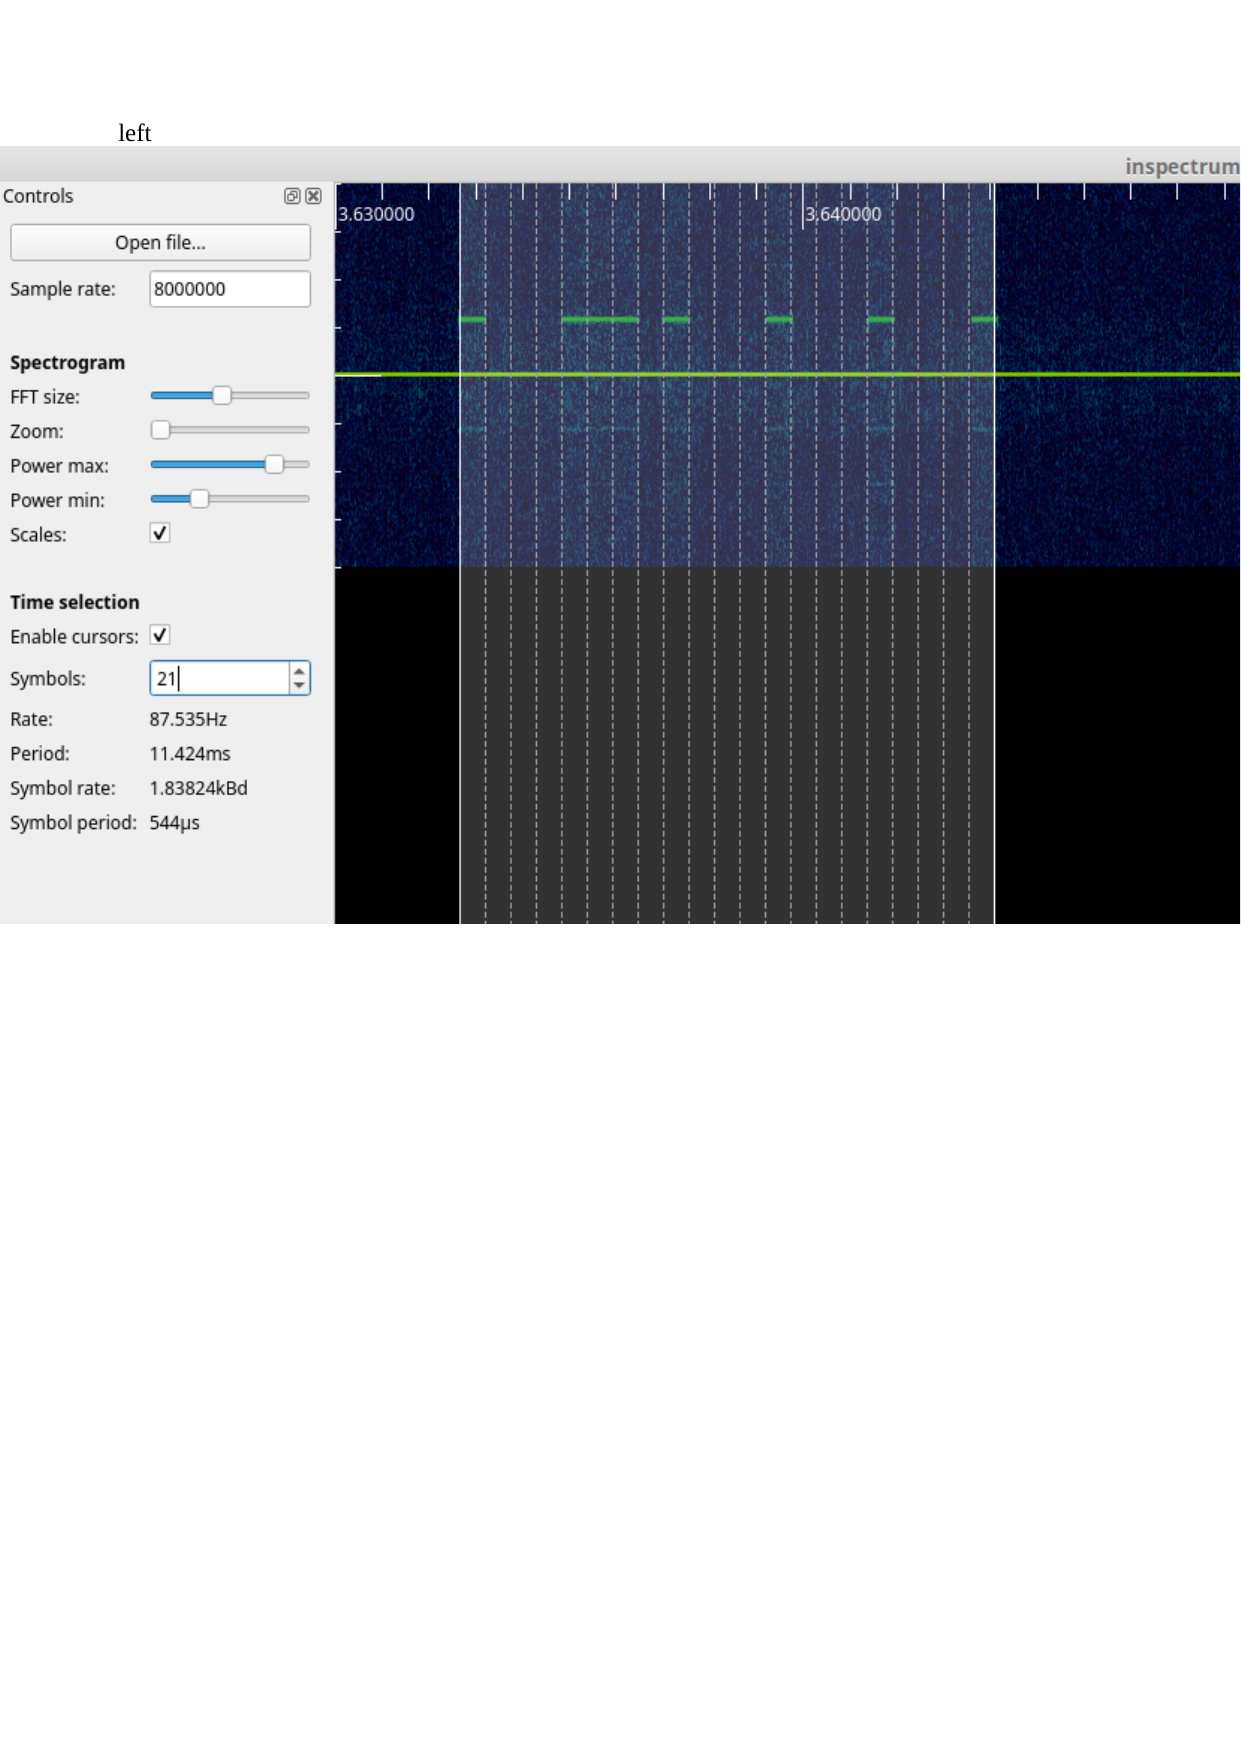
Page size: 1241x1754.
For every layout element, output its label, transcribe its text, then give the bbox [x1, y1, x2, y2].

text left [118, 118, 1122, 146]
picture [0, 146, 1241, 924]
